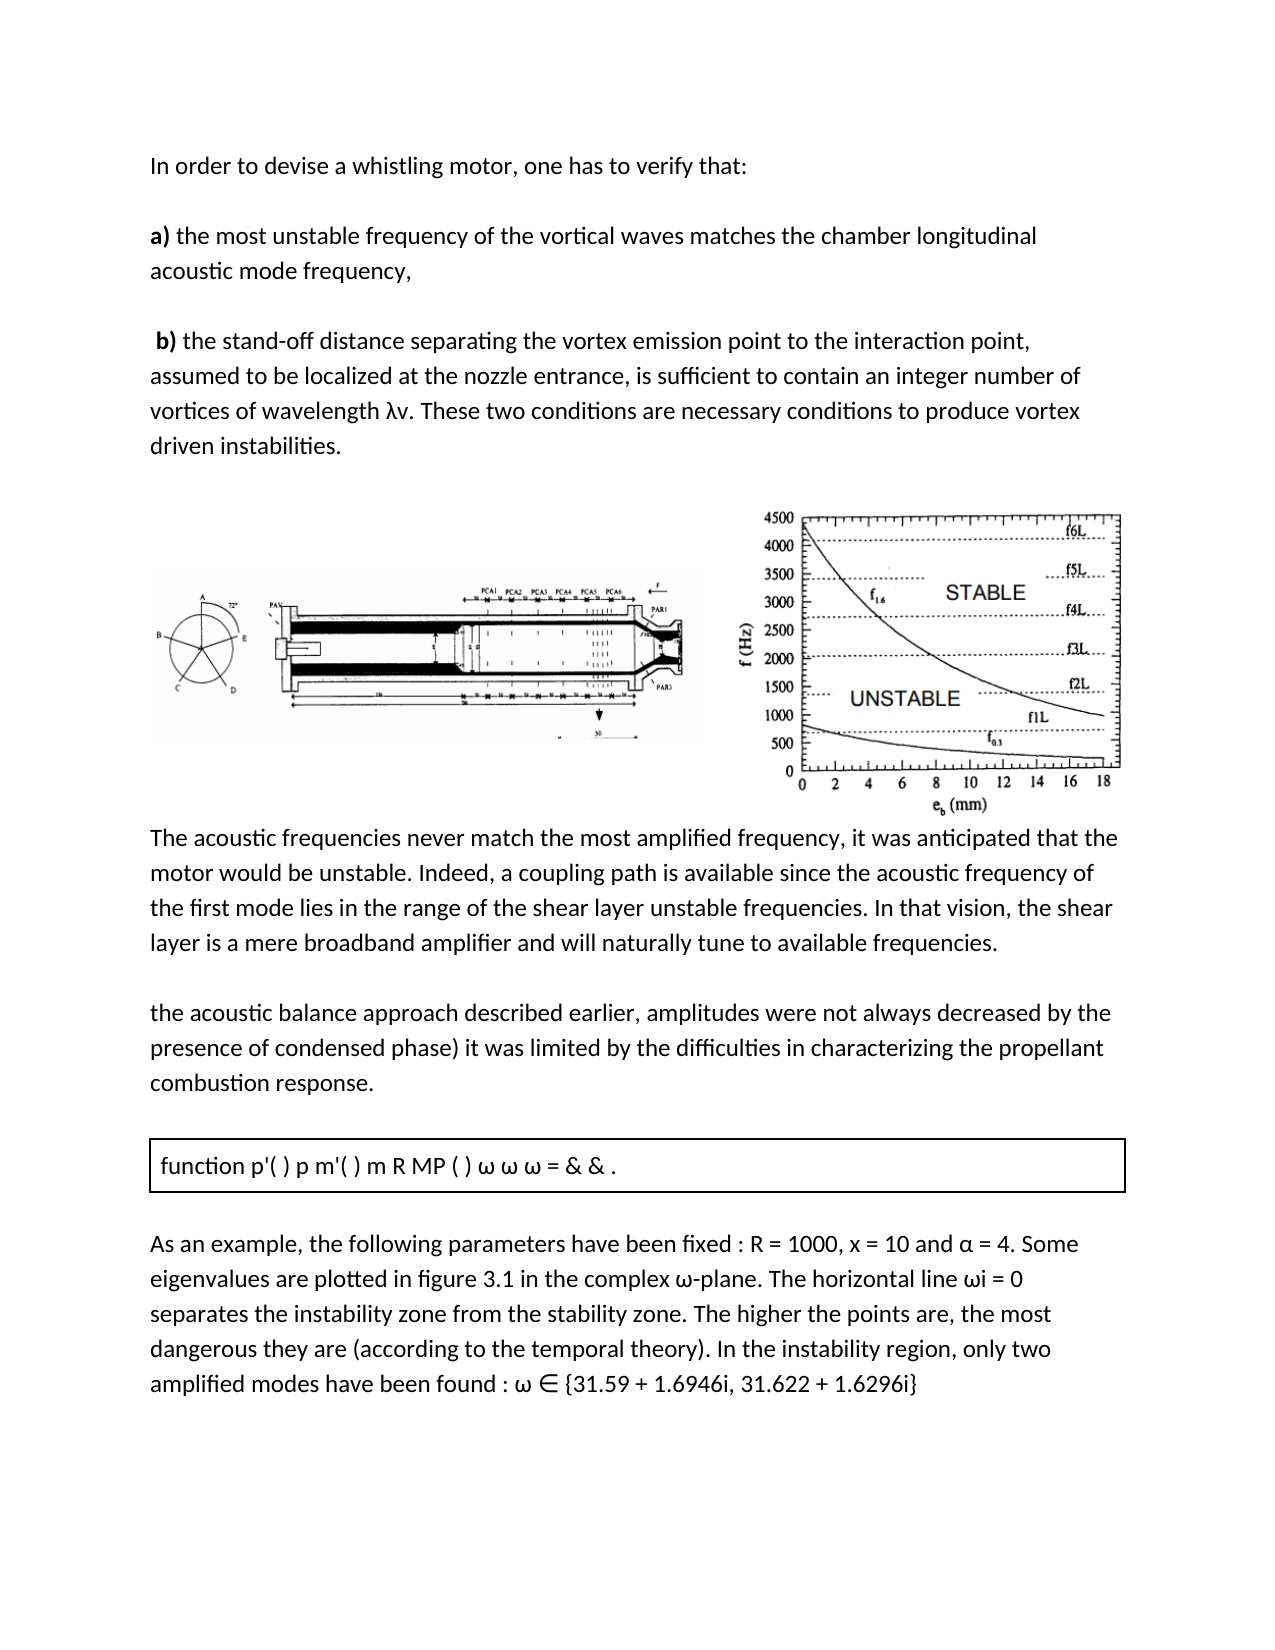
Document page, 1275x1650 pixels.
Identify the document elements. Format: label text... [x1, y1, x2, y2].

text In order to devise a whistling motor, one has to verify that: [150, 150, 1125, 181]
text the acoustic balance approach described earlier, amplitudes were not always decreased by the presence of condensed phase) it was limited by the difficulties in characterizing the propellant combustion response. [150, 998, 1125, 1098]
text The acoustic frequencies never match the most amplified frequency, it was anticipated that the motor would be unstable. Indeed, a coupling path is available since the acoustic frequency of the first mode lies in the range of the shear layer unstable frequencies. In that vision, the shear layer is a mere broadband amplifier and will naturally tune to available frequencies. [150, 823, 1125, 958]
picture [150, 500, 1125, 819]
table_header function p'( ) p m'( ) m R MP ( ) ω ω ω = & & . [151, 1140, 1124, 1191]
text b) the stand-off distance separating the vortex emission point to the interaction point, assumed to be localized at the nozzle entrance, is sufficient to contain an integer number of vortices of wavelength λv. These two conditions are necessary conditions to produce vortex driven instabilities. [150, 325, 1125, 461]
text a) the most unstable frequency of the vortical waves matches the chamber longitudinal acoustic mode frequency, [150, 220, 1125, 286]
text As an example, the following parameters have been fixed : R = 1000, x = 10 and α = 4. Some eigenvalues are plotted in figure 3.1 in the complex ω-plane. The horizontal line ωi = 0 separates the instability zone from the stability zone. The higher the points are, the most dangerous they are (according to the temporal theory). In the instability region, only two amplified modes have been found : ω ∈ {31.59 + 1.6946i, 31.622 + 1.6296i} [150, 1228, 1125, 1399]
